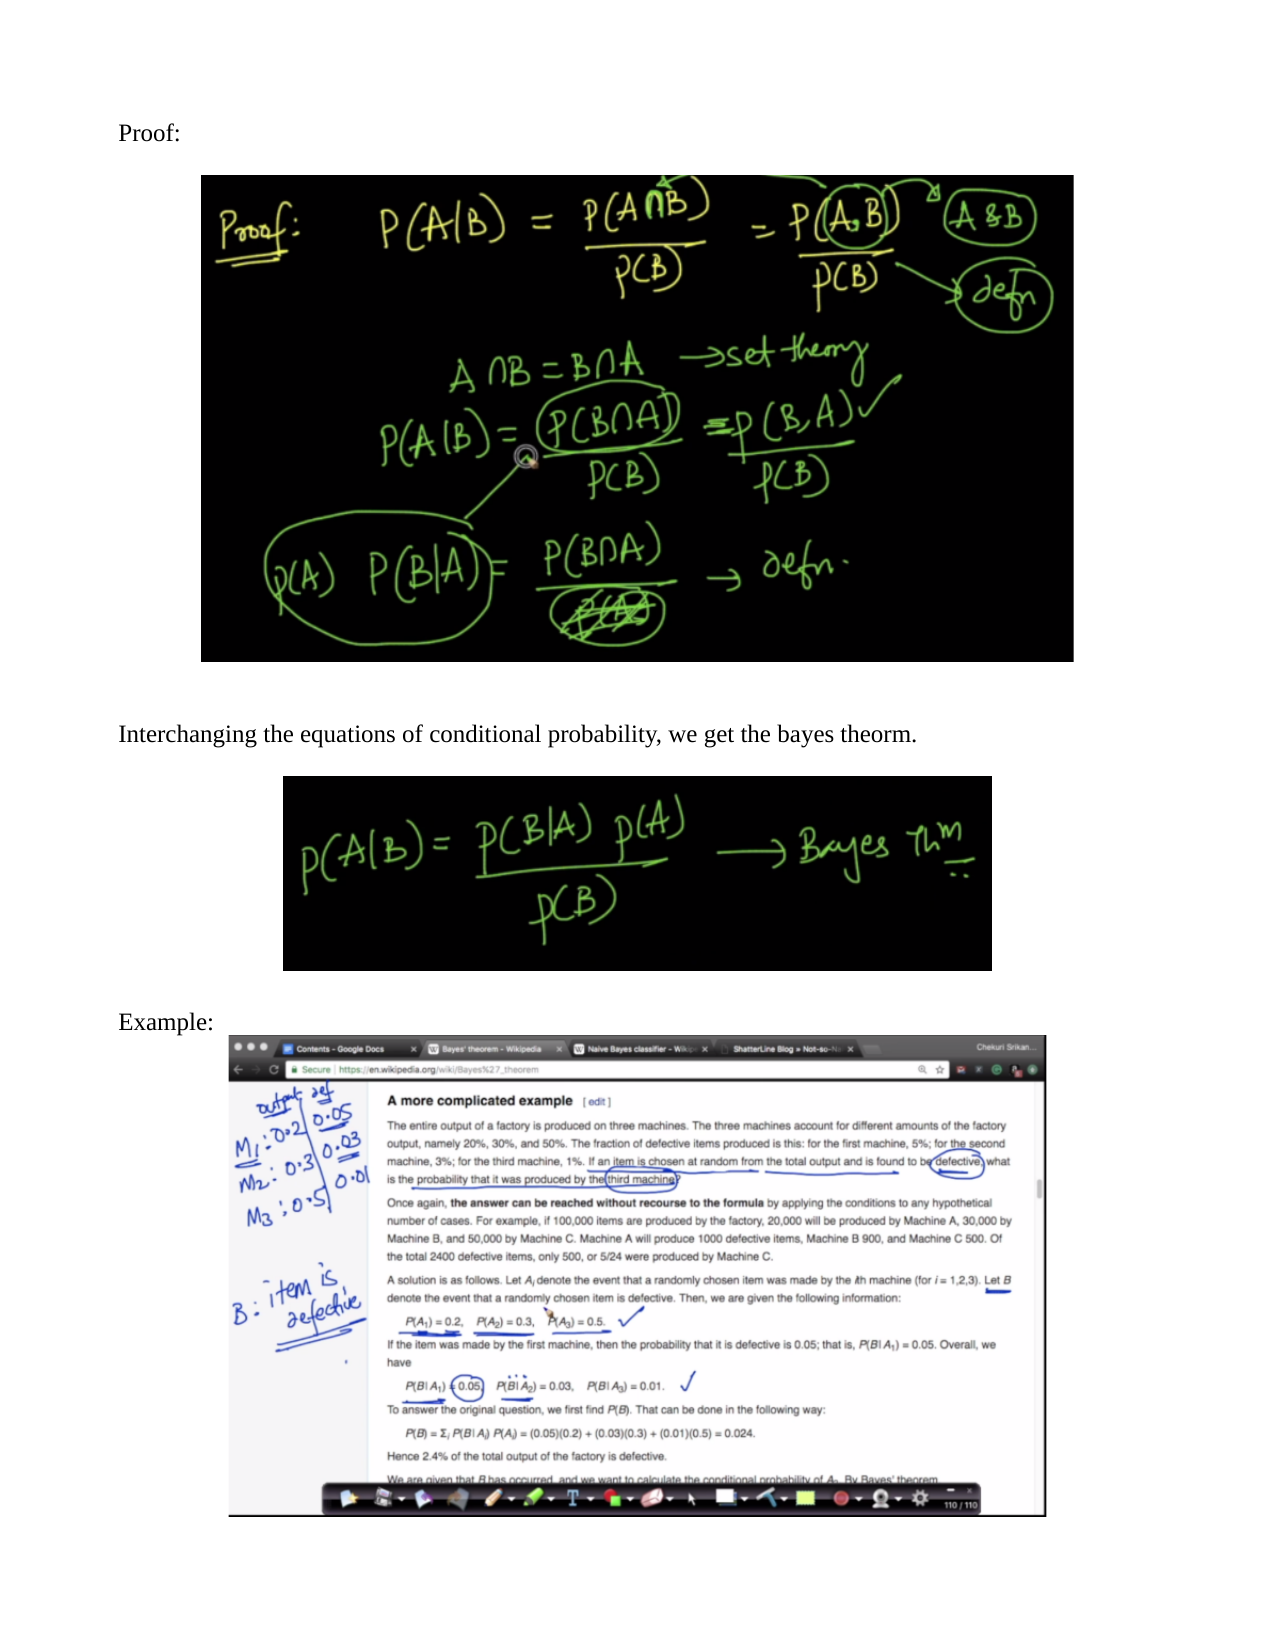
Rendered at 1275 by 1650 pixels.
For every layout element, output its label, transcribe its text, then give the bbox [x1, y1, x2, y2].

picture [283, 776, 992, 971]
picture [201, 175, 1074, 662]
picture [228, 1035, 1047, 1517]
text Interchanging the equations of conditional probability, we get the bayes theorm. [118, 719, 1157, 748]
text Proof: [118, 118, 1157, 147]
text Example: [118, 1007, 1157, 1036]
